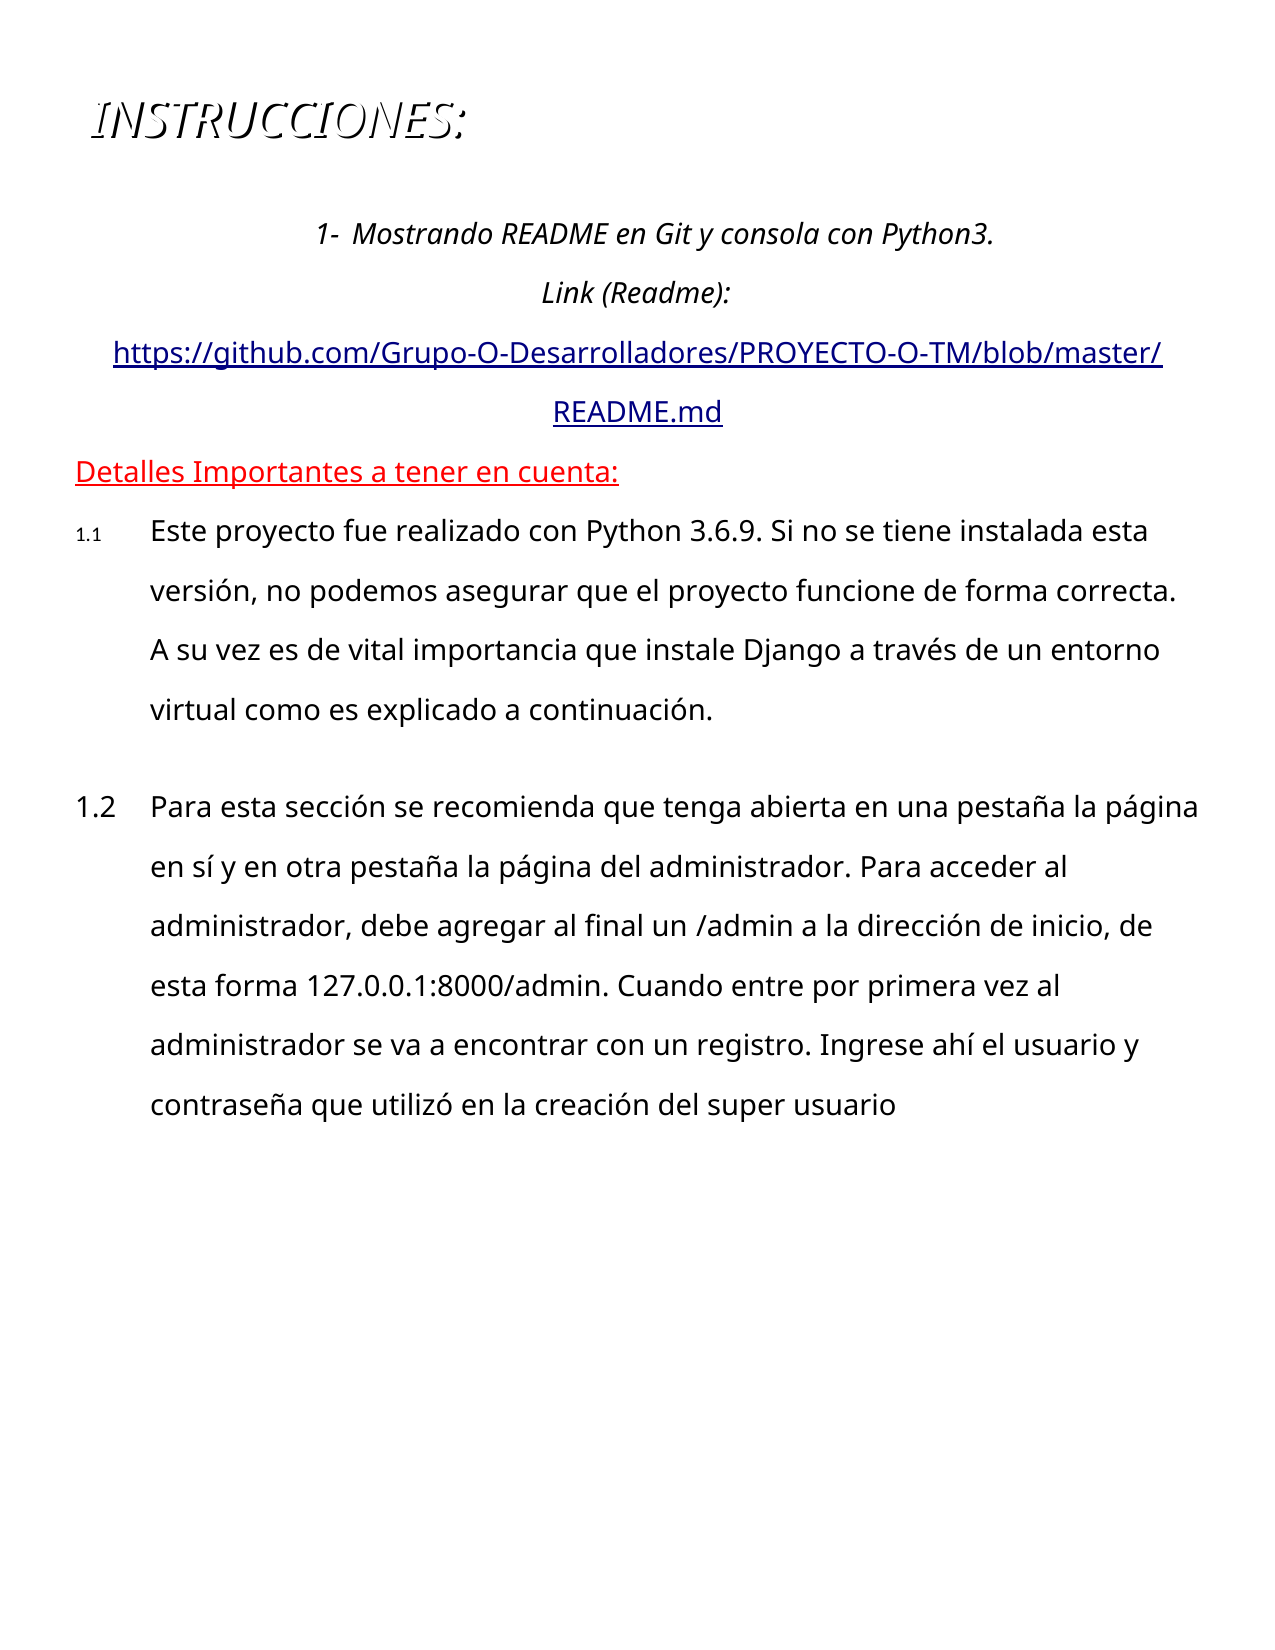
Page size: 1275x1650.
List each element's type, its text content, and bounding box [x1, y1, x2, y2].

list Detalles Importantes a tener en cuenta: [75, 451, 1200, 491]
text INSTRUCCIONES: [90, 82, 621, 151]
list Para esta sección se recomienda que tenga abierta en una pestaña la página en sí y en otra pestaña la página del administrador. Para acceder al administrador, debe agregar al final un /admin a la dirección de inicio, de esta forma 127.0.0.1:8000/admin. Cuando entre por primera vez al administrador se va a encontrar con un registro. Ingrese ahí el usuario y contraseña que utilizó en la creación del super usuario [75, 786, 1200, 1123]
list Este proyecto fue realizado con Python 3.6.9. Si no se tiene instalada esta versión, no podemos asegurar que el proyecto funcione de forma correcta. A su vez es de vital importancia que instale Django a través de un entorno virtual como es explicado a continuación. [75, 510, 1200, 728]
list Link (Readme): https://github.com/Grupo-O-Desarrolladores/PROYECTO-O-TM/blob/master/README.md [75, 272, 1200, 431]
list Mostrando README en Git y consola con Python3. [112, 213, 1200, 253]
